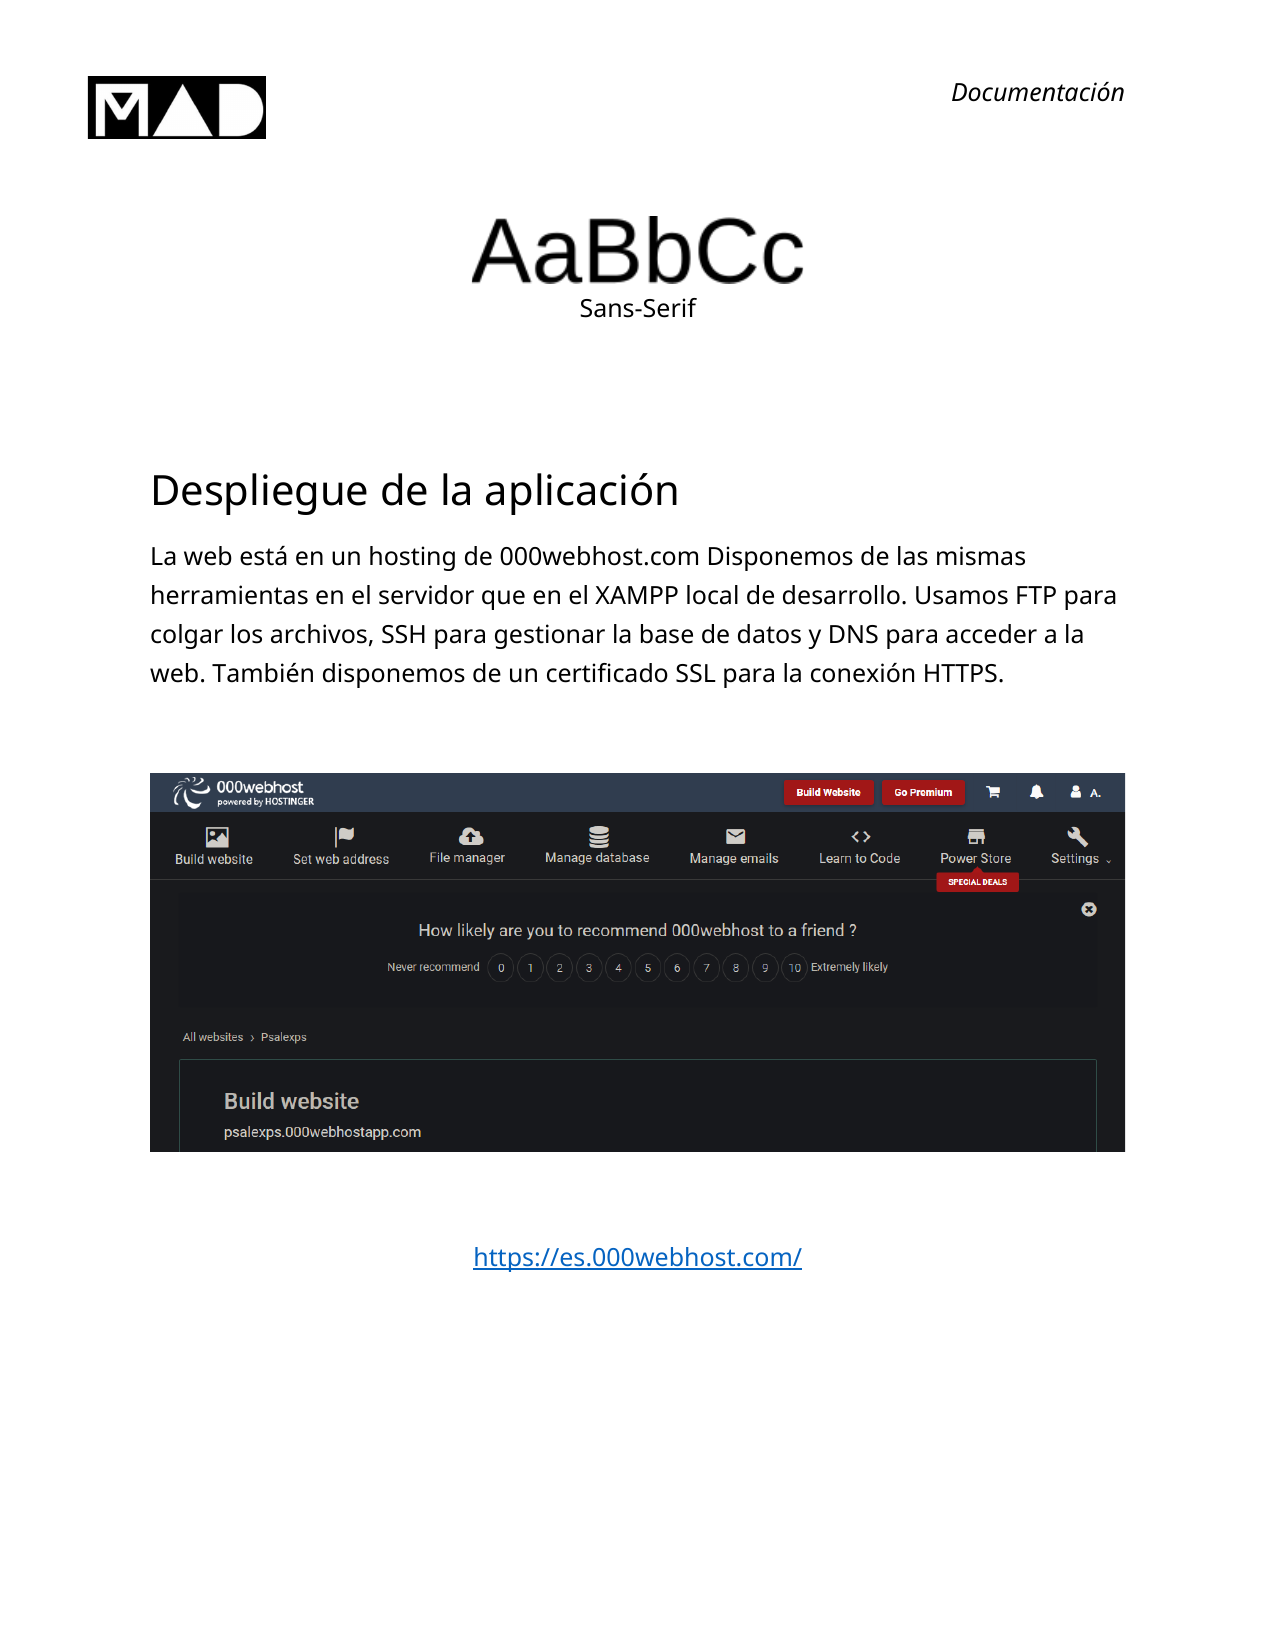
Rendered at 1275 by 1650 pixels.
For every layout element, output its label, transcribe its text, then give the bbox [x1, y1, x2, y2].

picture [471, 216, 804, 284]
picture [93, 76, 268, 144]
picture [150, 773, 1125, 1152]
text https://es.000webhost.com/ [150, 1240, 1125, 1274]
subtitle Despliegue de la aplicación [150, 461, 1125, 517]
text La web está en un hosting de 000webhost.com Disponemos de las mismas herramientas en el servidor que en el XAMPP local de desarrollo. Usamos FTP para colgar los archivos, SSH para gestionar la base de datos y DNS para acceder a la web. También disponemos de un certificado SSL para la conexión HTTPS. [150, 538, 1125, 690]
text Sans-Serif [150, 290, 1125, 324]
